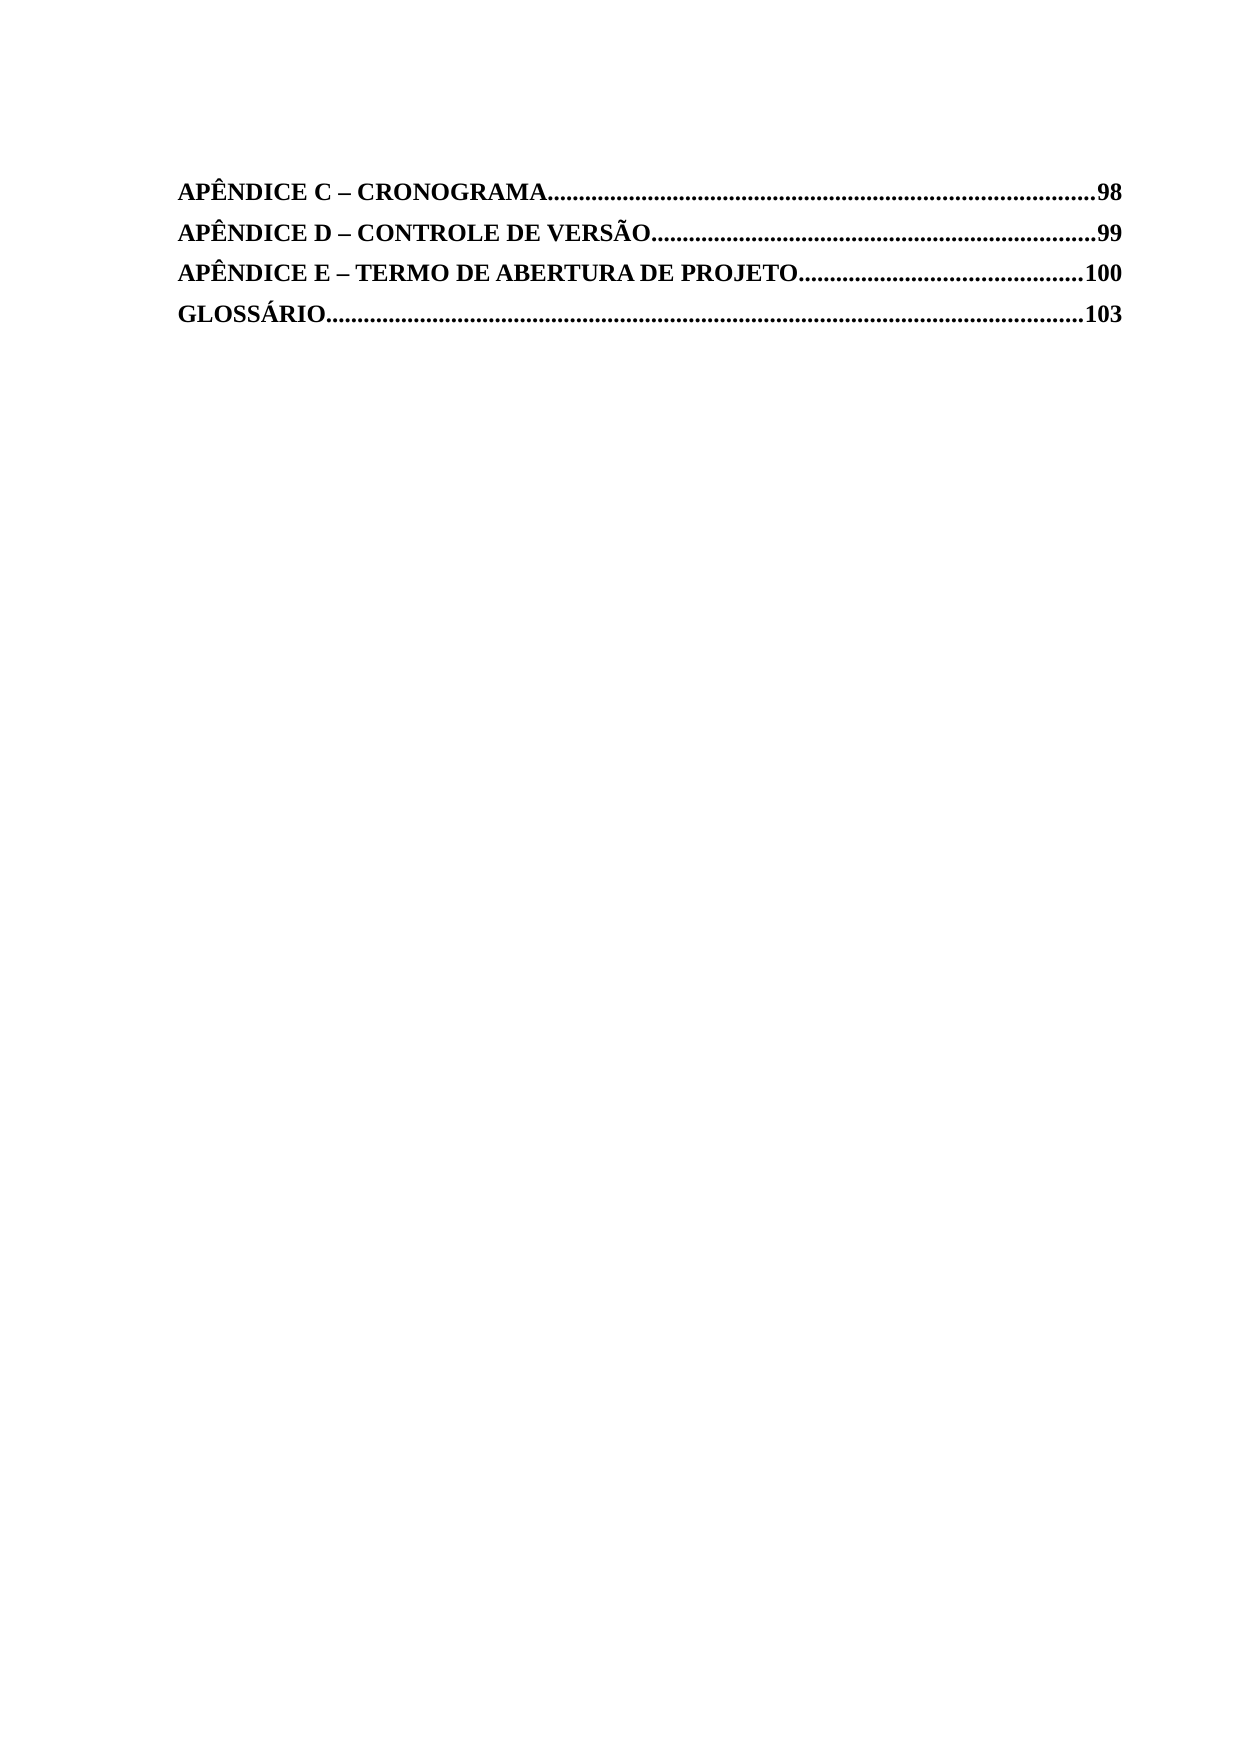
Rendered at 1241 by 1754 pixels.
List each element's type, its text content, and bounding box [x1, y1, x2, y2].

text Apêndice e – termo de abertura de projeto 100 [177, 258, 1122, 287]
text APÊNDICE D – CONTROLE DE VERSÃO 99 [177, 218, 1122, 246]
text Glossário 103 [177, 299, 1122, 327]
text APÊNDICE C – CRONOGRAMA 98 [177, 177, 1122, 206]
